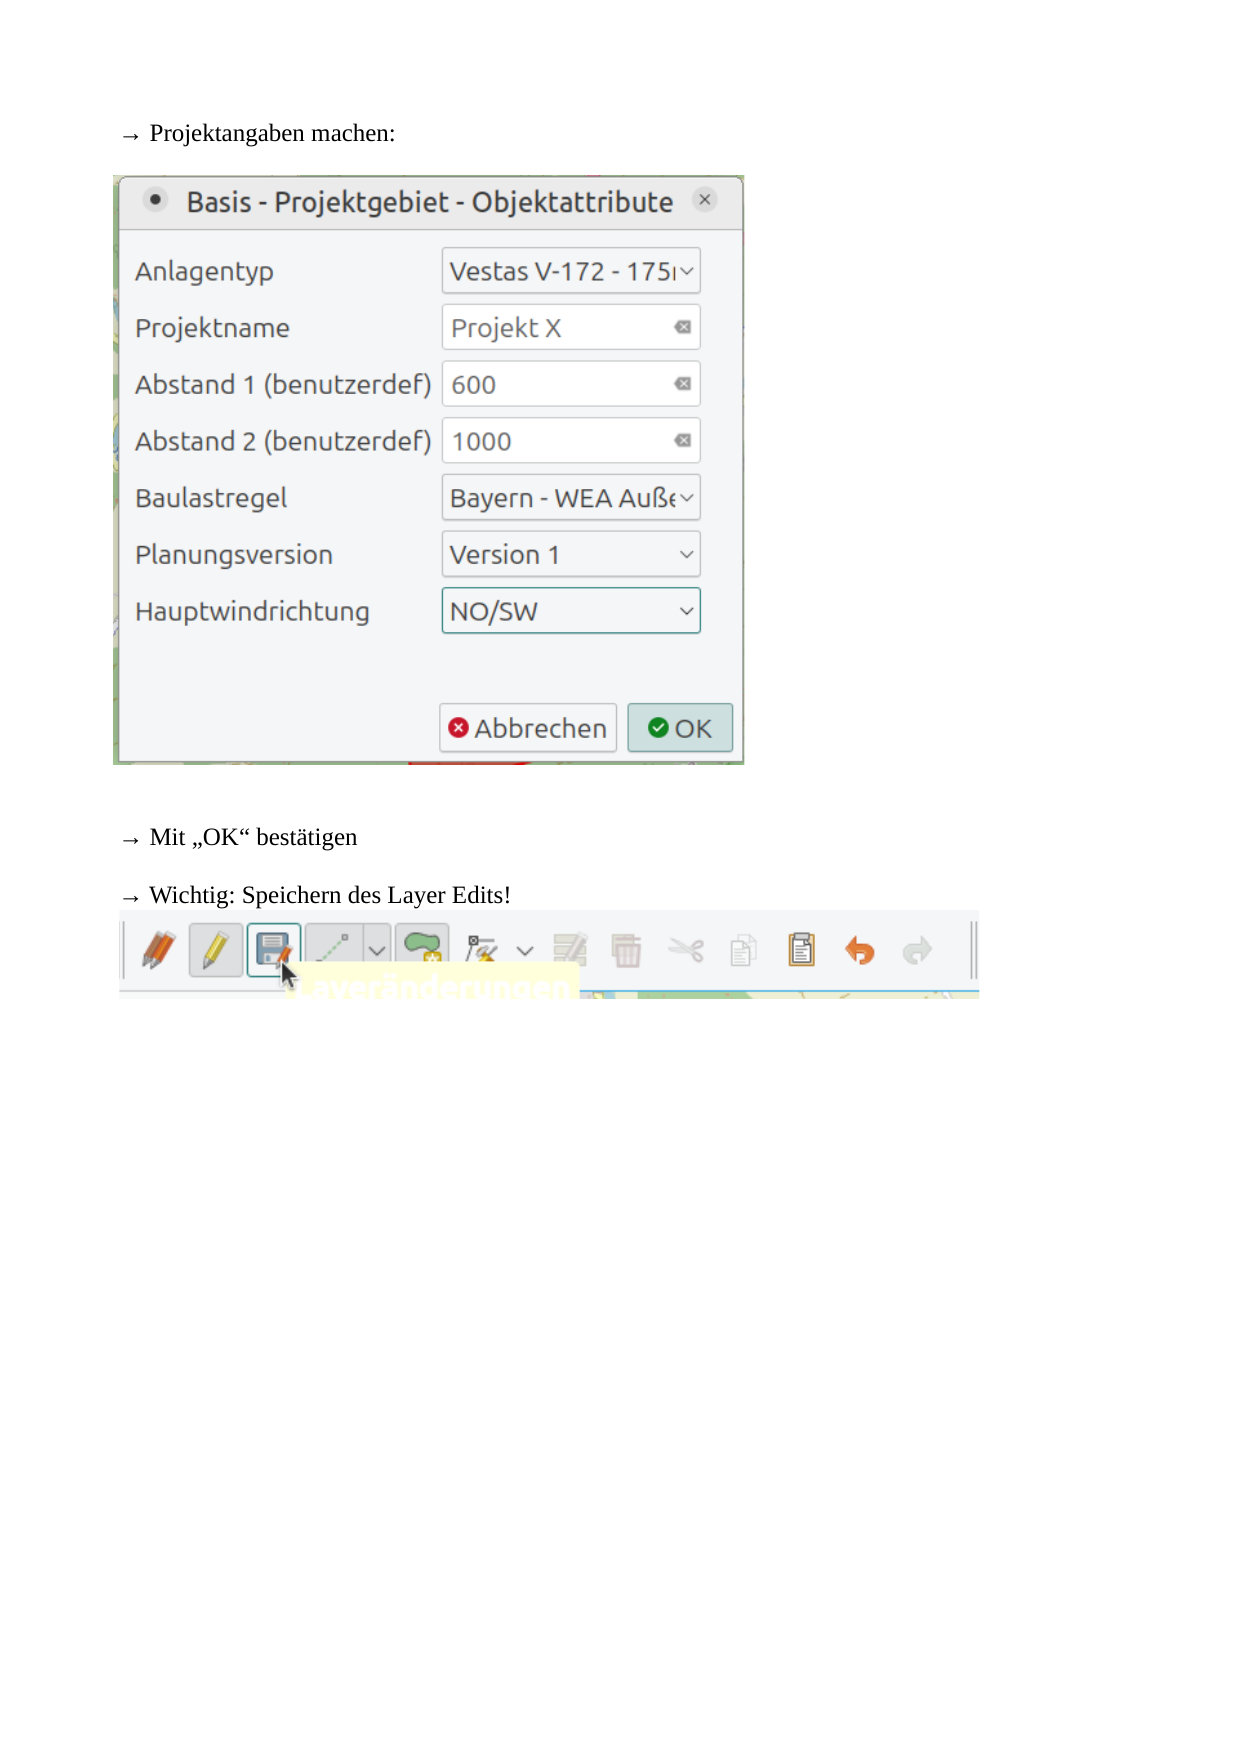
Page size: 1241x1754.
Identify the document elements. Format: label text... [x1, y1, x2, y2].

picture [119, 910, 399, 936]
text → Mit „OK“ bestätigen [118, 822, 1122, 851]
text → Projektangaben machen: [118, 118, 1122, 147]
picture [113, 175, 745, 765]
text → Wichtig: Speichern des Layer Edits! [118, 880, 1122, 909]
